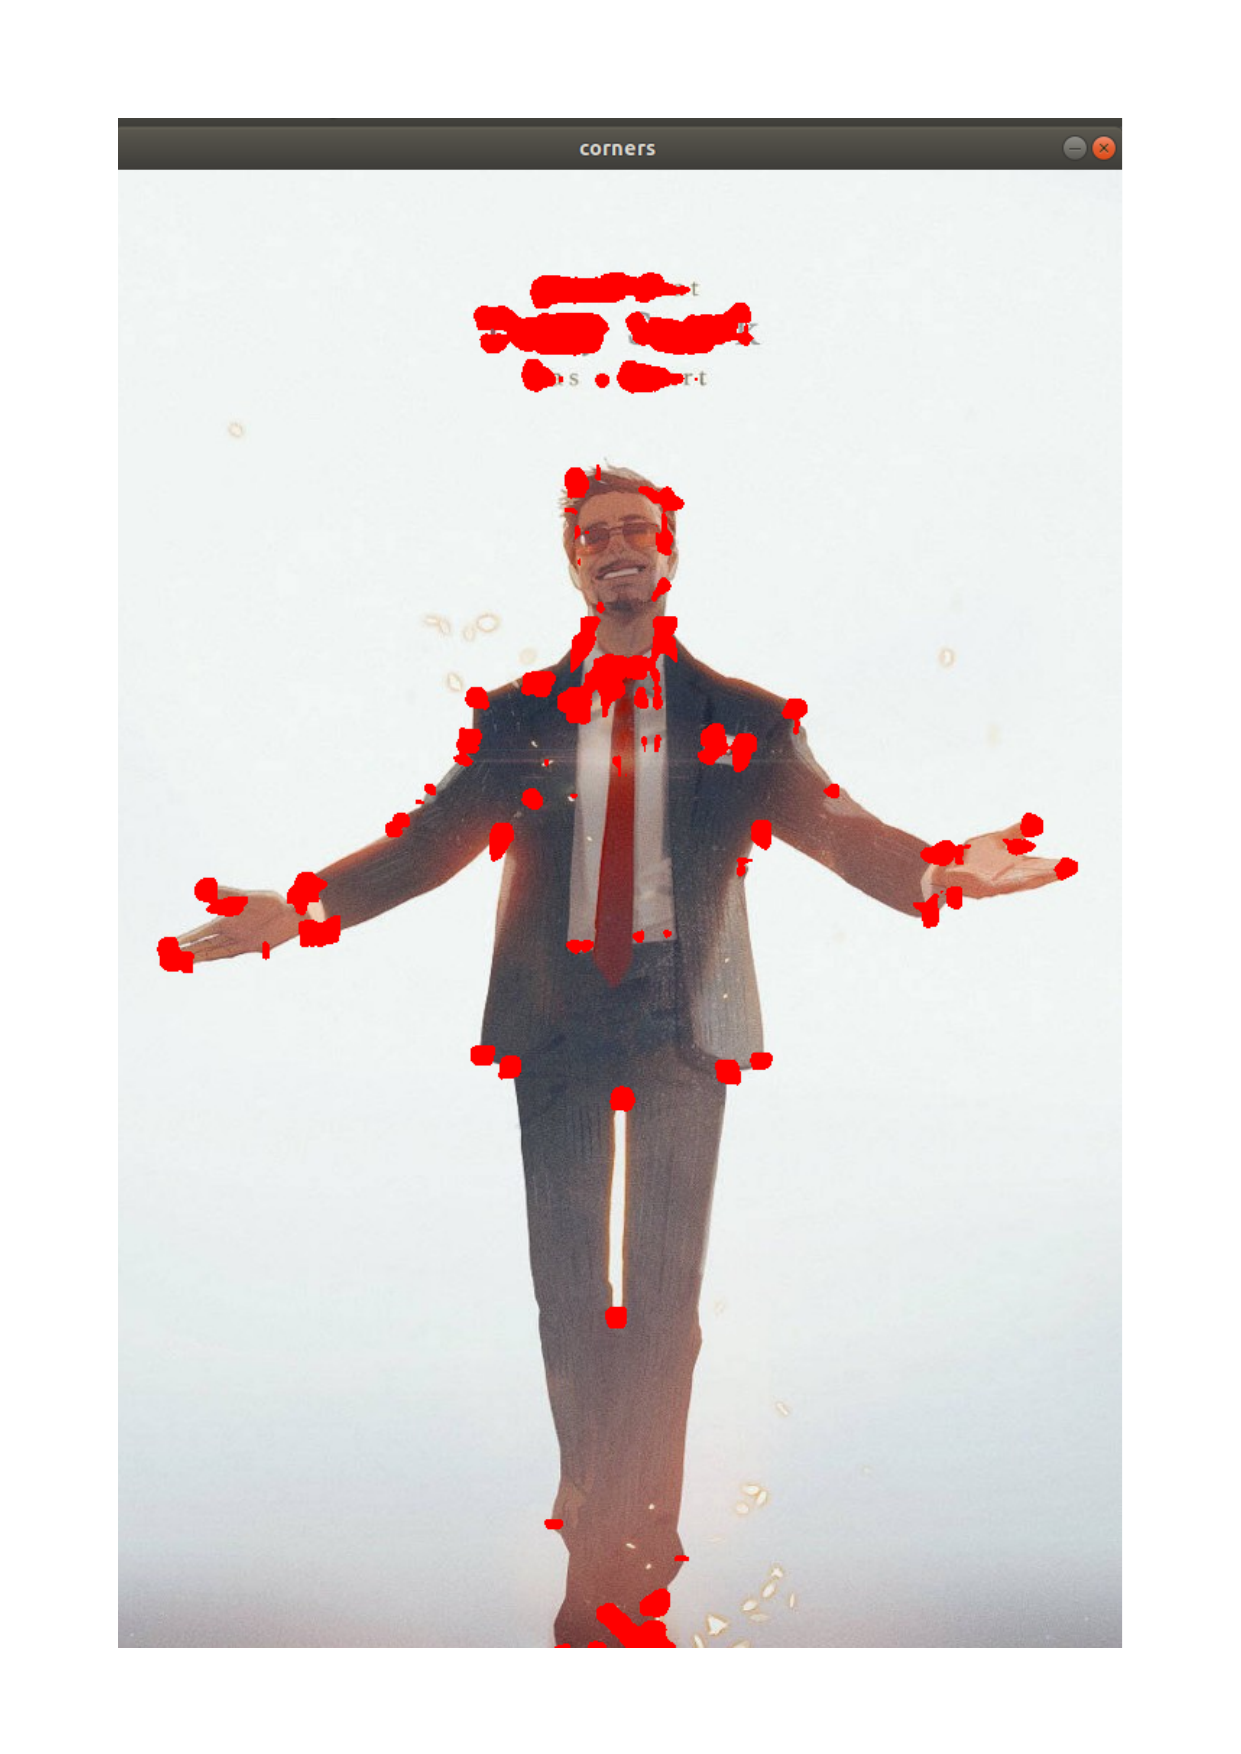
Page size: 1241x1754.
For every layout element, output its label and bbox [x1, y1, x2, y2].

picture [118, 118, 1123, 1648]
